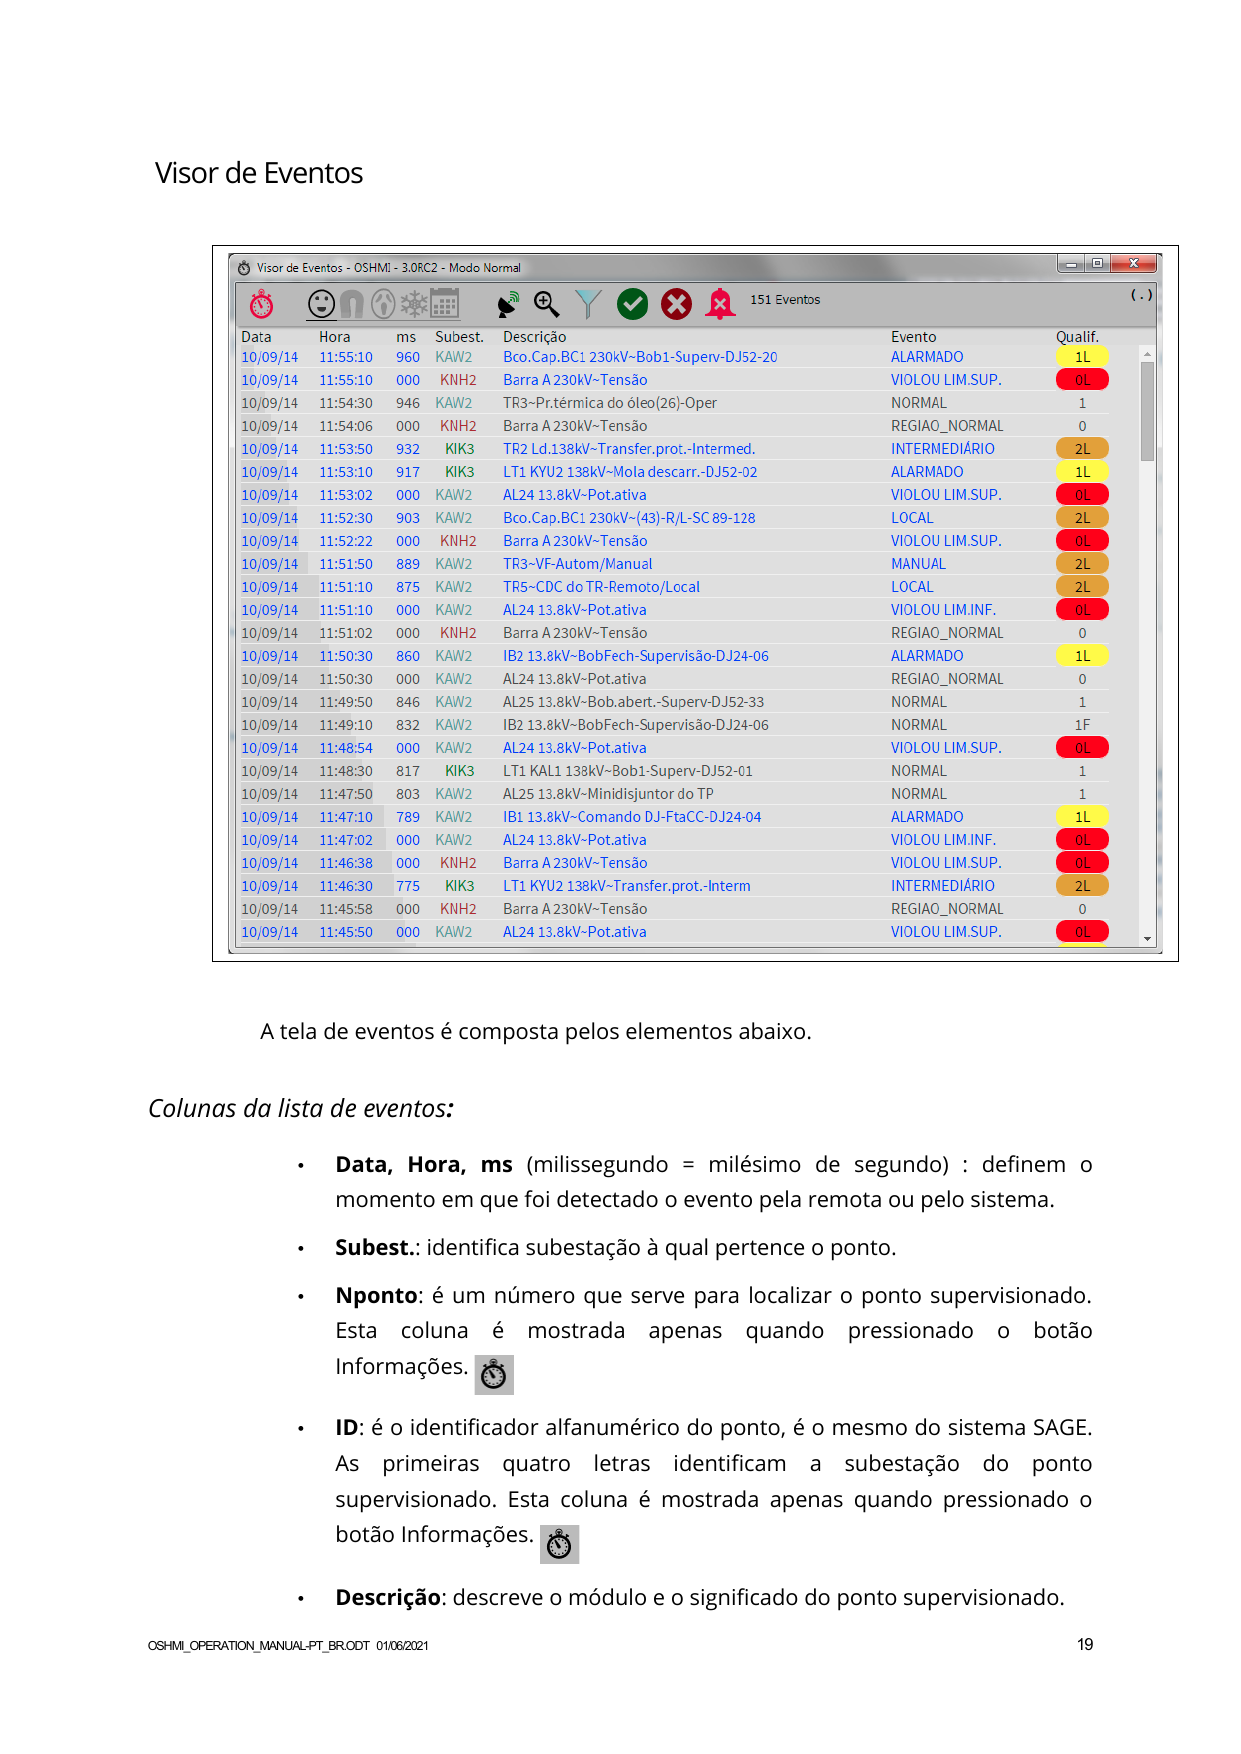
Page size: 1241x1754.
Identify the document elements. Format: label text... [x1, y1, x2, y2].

picture [540, 1525, 580, 1564]
list Subest.: identifica subestação à qual pertence o ponto. [298, 1232, 1093, 1262]
picture [474, 1355, 514, 1395]
list ID: é o identificador alfanumérico do ponto, é o mesmo do sistema SAGE. As primeiras quatro letras identificam a subestação do ponto supervisionado. Esta coluna é mostrada apenas quando pressionado o botão Informações. [298, 1412, 1093, 1564]
text A tela de eventos é composta pelos elementos abaixo. [260, 1016, 1093, 1046]
list Nponto: é um número que serve para localizar o ponto supervisionado. Esta coluna é mostrada apenas quando pressionado o botão Informações. [298, 1280, 1093, 1394]
picture [228, 253, 1163, 954]
subtitle Visor de Eventos [149, 146, 1093, 211]
subtitle Colunas da lista de eventos: [148, 1091, 1093, 1124]
list Data, Hora, ms (milissegundo = milésimo de segundo) : definem o momento em que foi detectado o evento pela remota ou pelo sistema. [298, 1148, 1093, 1214]
list Descrição: descreve o módulo e o significado do ponto supervisionado. [298, 1582, 1093, 1612]
